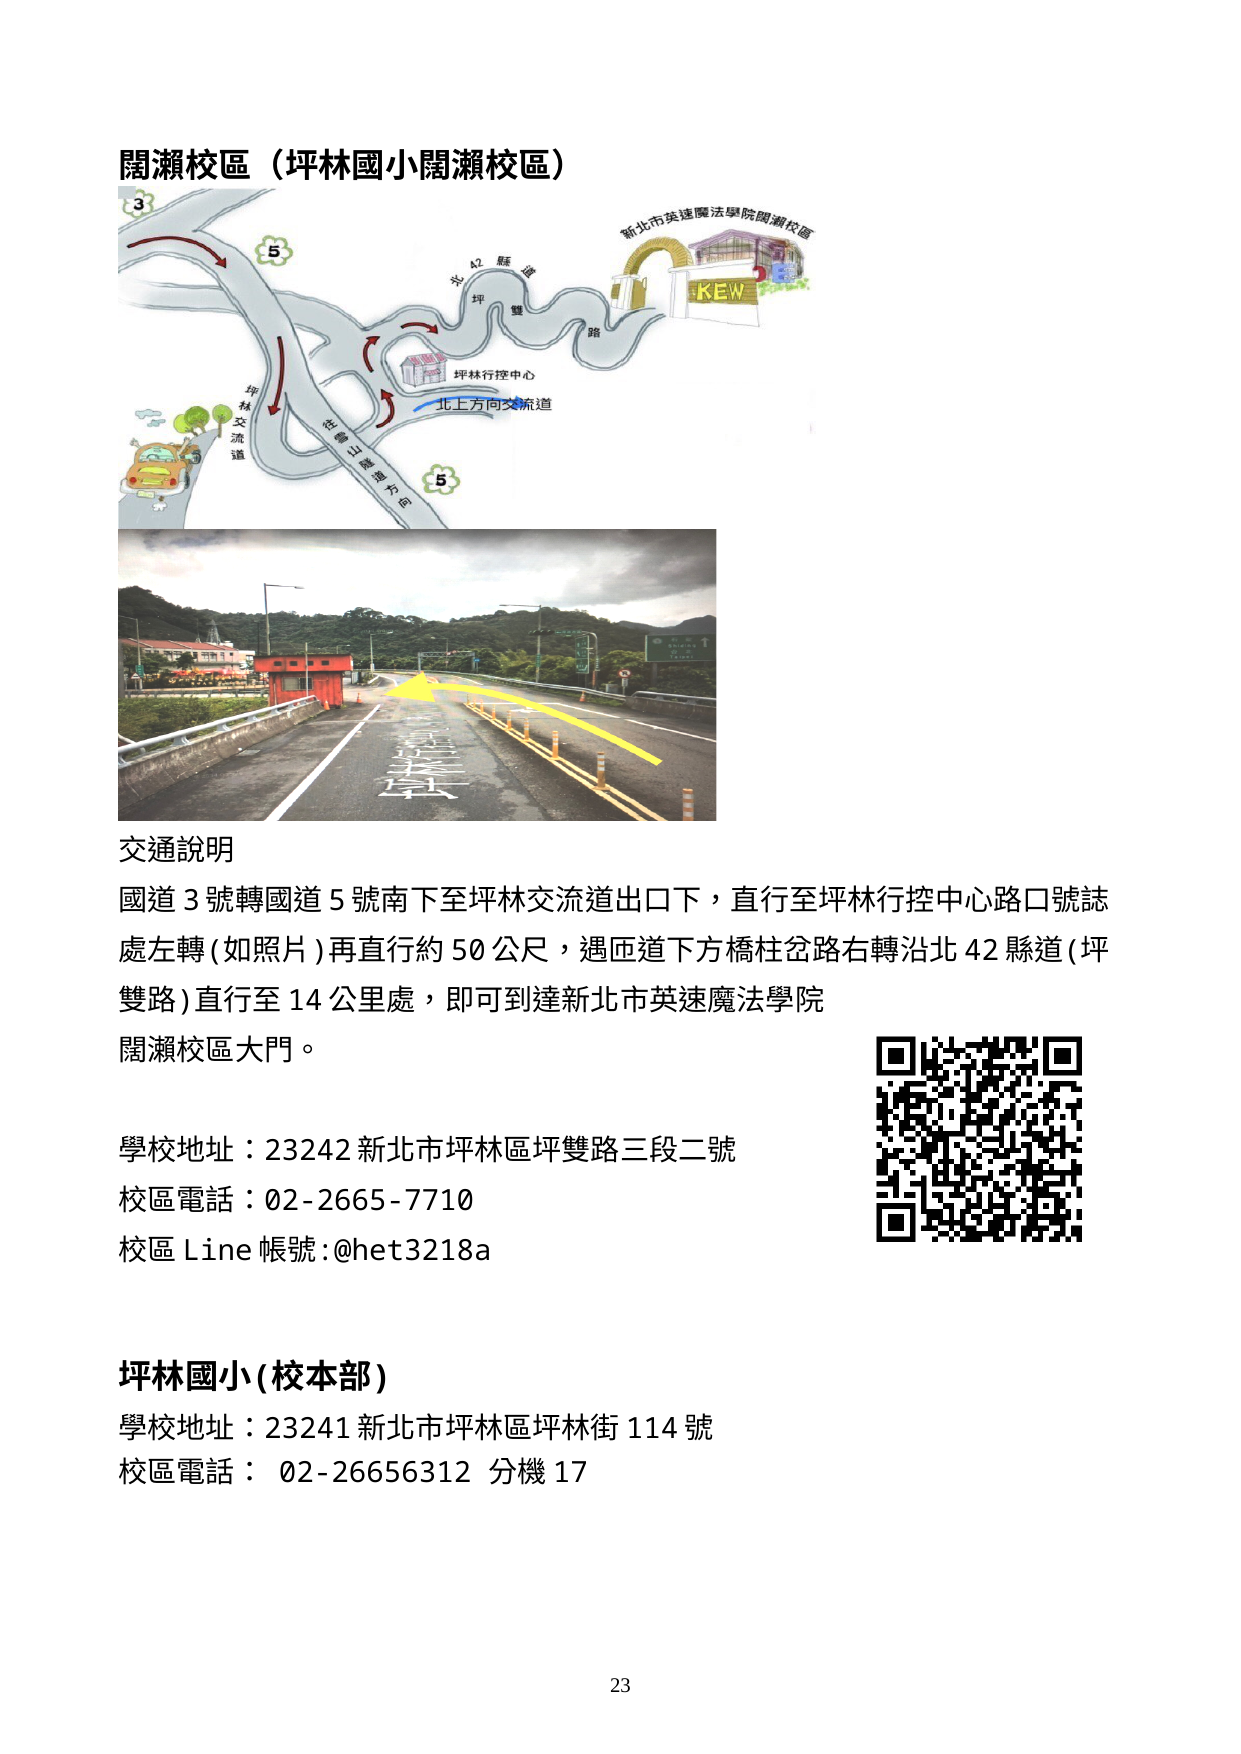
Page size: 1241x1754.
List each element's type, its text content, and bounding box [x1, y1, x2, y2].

text 坪林國小(校本部) [118, 1350, 1122, 1398]
text 學校地址：23241新北市坪林區坪林街114號 [118, 1398, 1122, 1448]
text 闊瀨校區（坪林國小闊瀨校區） [118, 138, 1122, 187]
text 校區電話： 02-26656312 分機17 [118, 1448, 1122, 1491]
text [1104, 1171, 1122, 1221]
text 學校地址：23242新北市坪林區坪雙路三段二號 [118, 1121, 854, 1171]
text 交通說明 [118, 821, 1122, 871]
text [1104, 1121, 1122, 1171]
text 校區電話：02-2665-7710 [118, 1171, 854, 1221]
text 校區Line帳號:@het3218a [118, 1221, 1122, 1271]
text 國道3號轉國道5號南下至坪林交流道出口下，直行至坪林行控中心路口號誌處左轉(如照片)再直行約50公尺，遇匝道下方橋柱岔路右轉沿北42縣道(坪雙路)直行至14公里處，即可到達新北市英速魔法學院闊瀨校區大門。 [118, 871, 1122, 1071]
